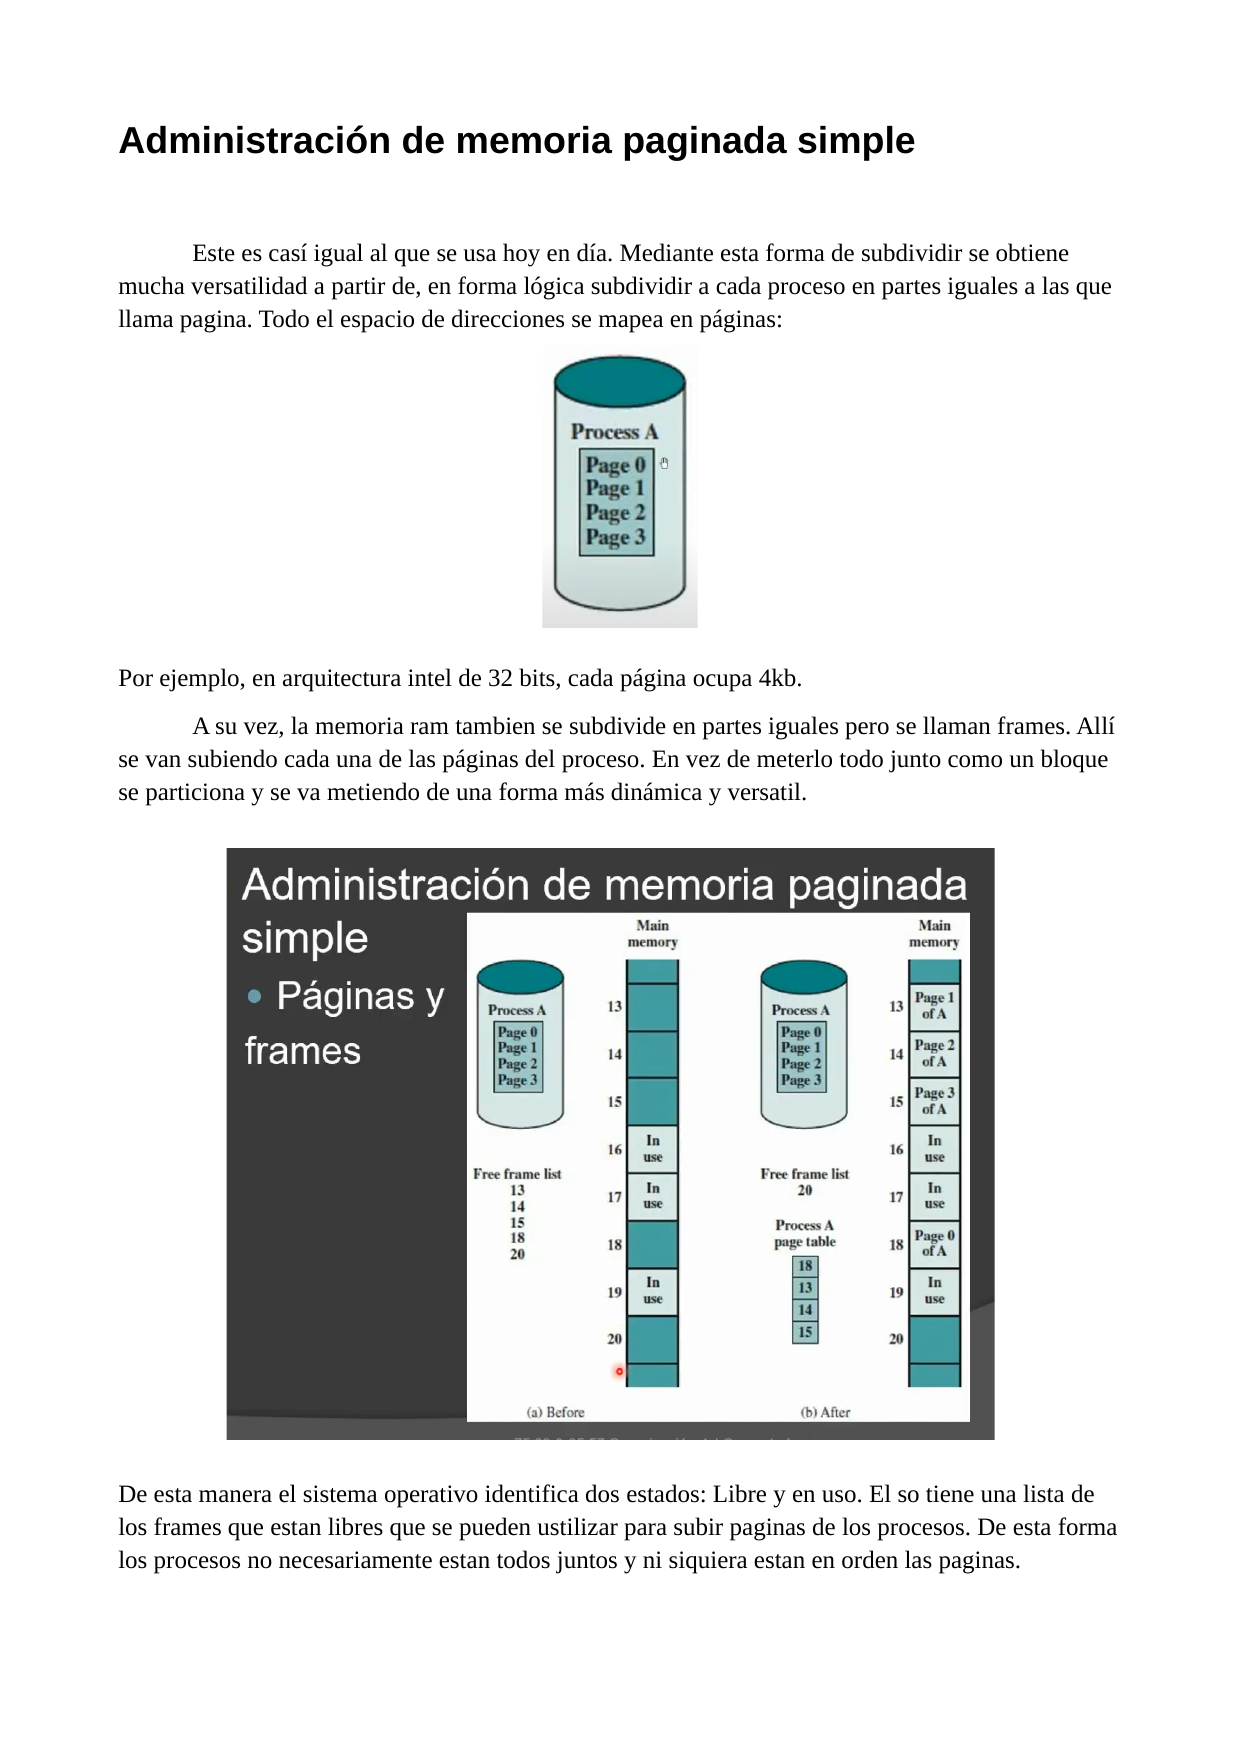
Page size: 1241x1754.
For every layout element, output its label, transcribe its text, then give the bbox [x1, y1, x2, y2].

subtitle Administración de memoria paginada simple [118, 118, 1122, 161]
picture [226, 848, 995, 1440]
picture [542, 345, 698, 628]
text A su vez, la memoria ram tambien se subdivide en partes iguales pero se llaman frames. Allí se van subiendo cada una de las páginas del proceso. En vez de meterlo todo junto como un bloque se particiona y se va metiendo de una forma más dinámica y versatil. [118, 711, 1122, 806]
text De esta manera el sistema operativo identifica dos estados: Libre y en uso. El so tiene una lista de los frames que estan libres que se pueden ustilizar para subir paginas de los procesos. De esta forma los procesos no necesariamente estan todos juntos y ni siquiera estan en orden las paginas. [118, 953, 1122, 1574]
text Por ejemplo, en arquitectura intel de 32 bits, cada página ocupa 4kb. [118, 399, 1122, 692]
text Este es casí igual al que se usa hoy en día. Mediante esta forma de subdividir se obtiene mucha versatilidad a partir de, en forma lógica subdividir a cada proceso en partes iguales a las que llama pagina. Todo el espacio de direcciones se mapea en páginas: [118, 238, 1122, 333]
